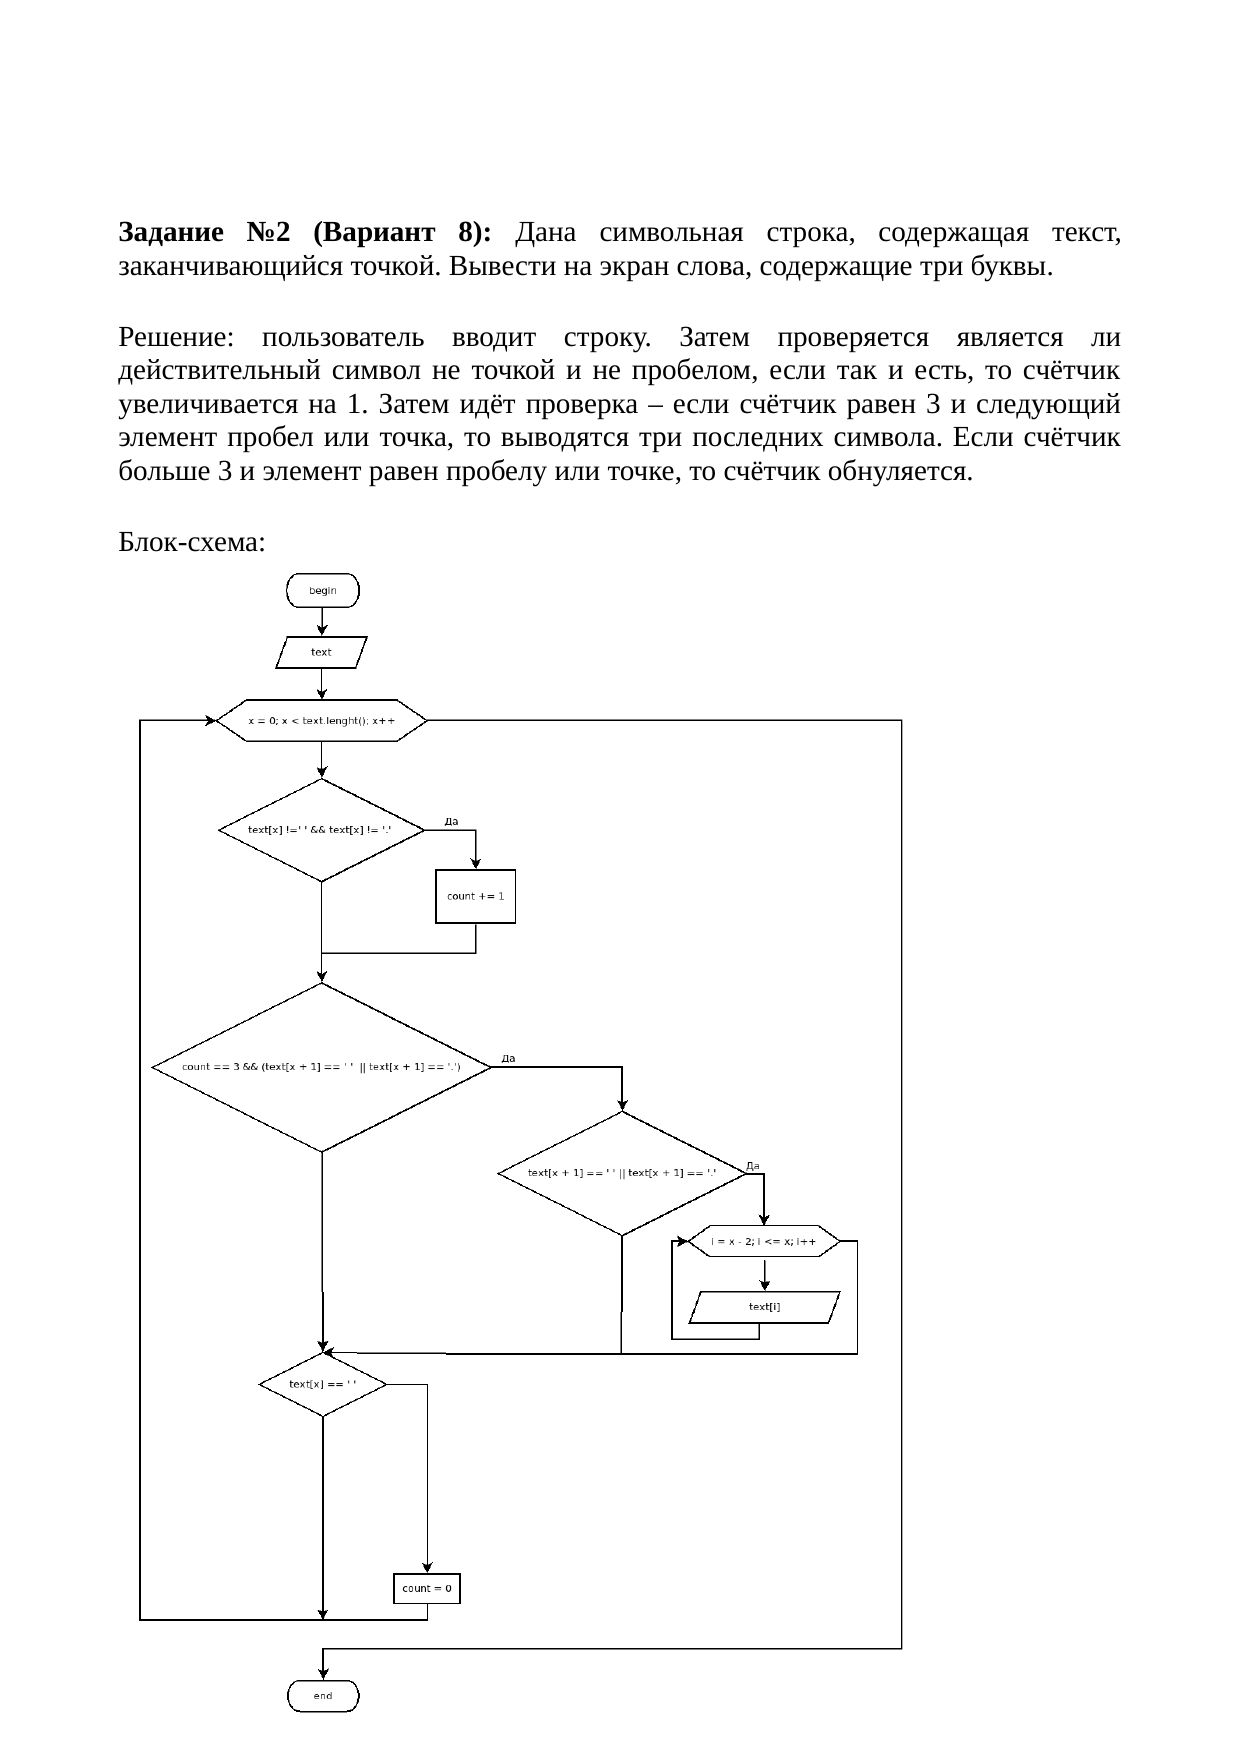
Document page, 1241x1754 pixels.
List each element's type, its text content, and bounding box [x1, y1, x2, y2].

text Задание №2 (Вариант 8): Дана символьная строка, содержащая текст, заканчивающийся точкой. Вывести на экран слова, содержащие три буквы. [118, 214, 1122, 281]
picture [138, 571, 903, 1713]
text Блок-схема: [118, 524, 1122, 557]
text Решение: пользователь вводит строку. Затем проверяется является ли действительный символ не точкой и не пробелом, если так и есть, то счётчик увеличивается на 1. Затем идёт проверка – если счётчик равен 3 и следующий элемент пробел или точка, то выводятся три последних символа. Если счётчик больше 3 и элемент равен пробелу или точке, то счётчик обнуляется. [118, 319, 1122, 486]
